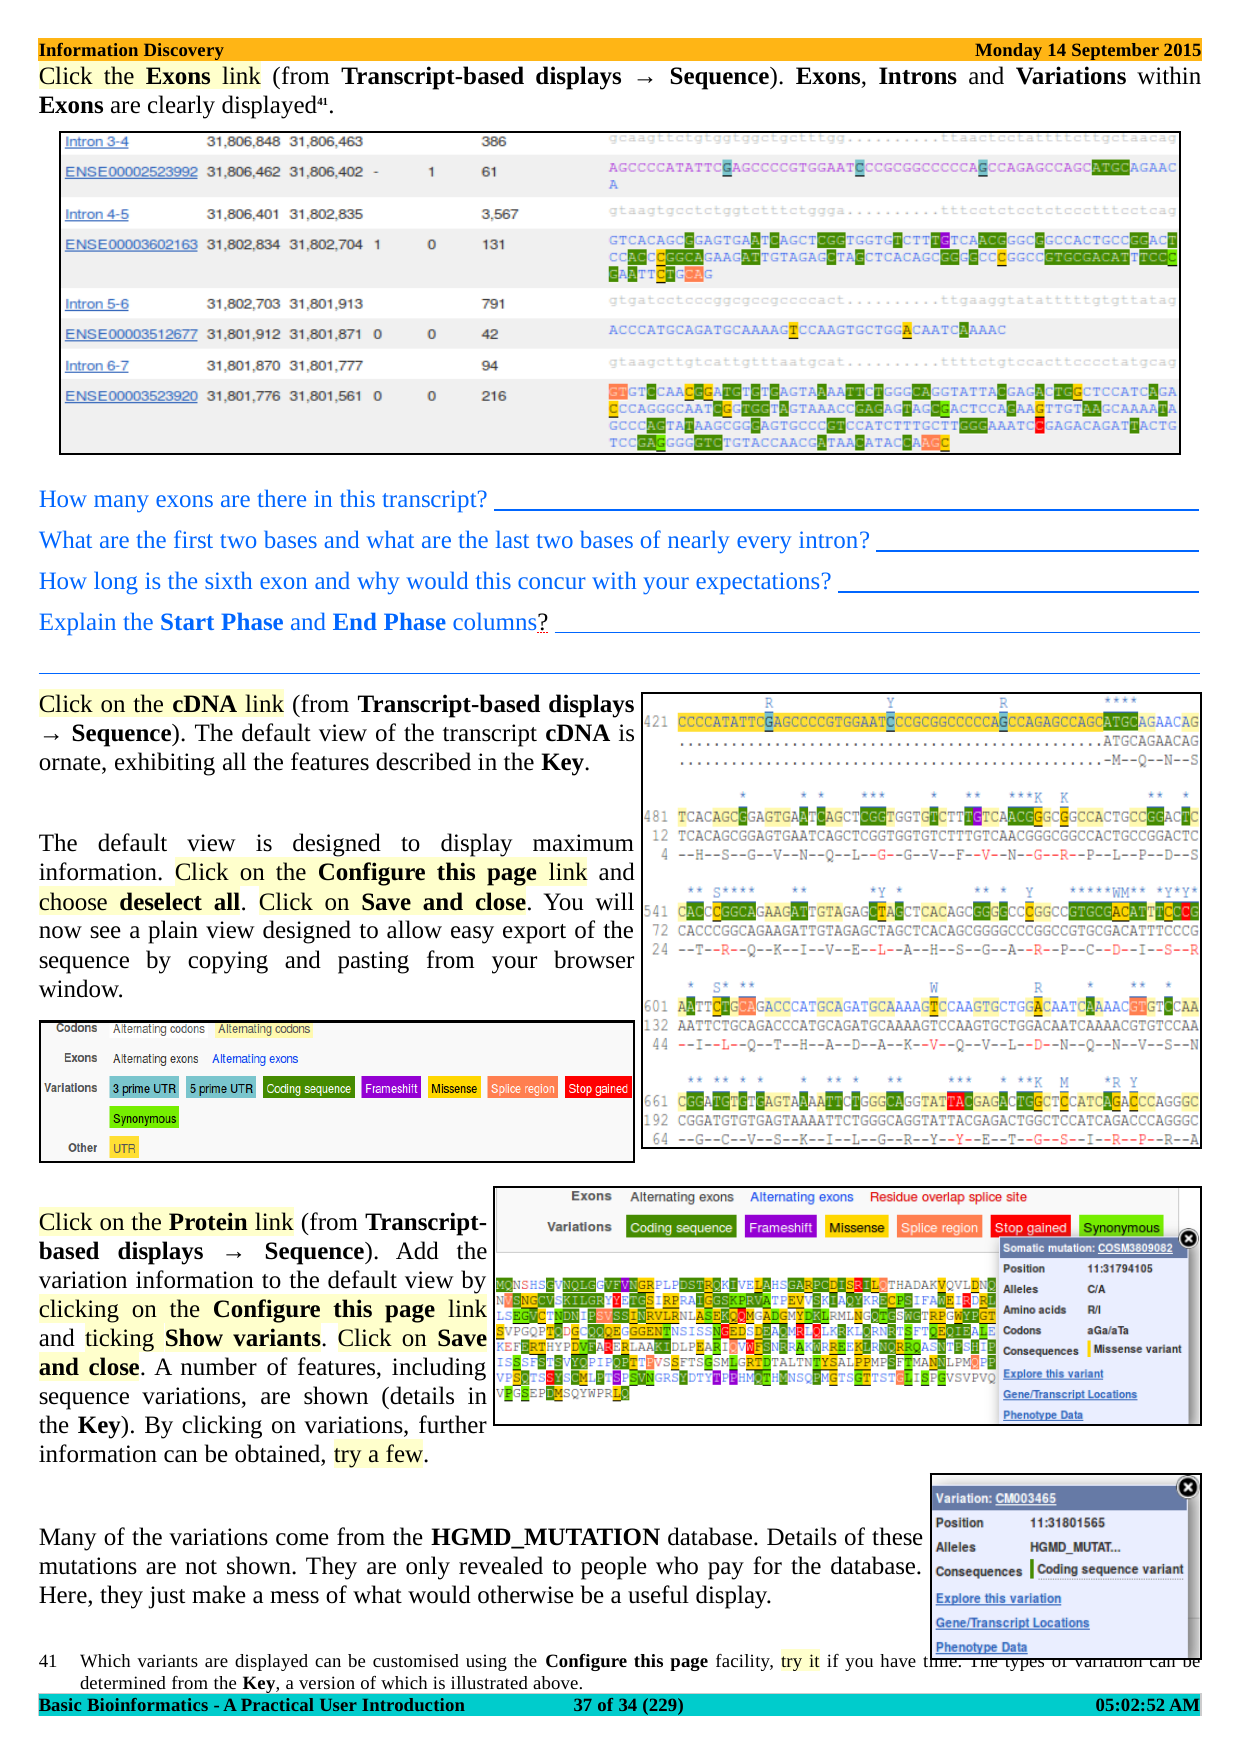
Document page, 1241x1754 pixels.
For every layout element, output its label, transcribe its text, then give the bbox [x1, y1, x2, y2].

picture [932, 1475, 1200, 1658]
text Click on the cDNA link (from Transcript-based displays → Sequence). The default view of the transcript cDNA is ornate, exhibiting all the features described in the Key. [38, 688, 1202, 776]
picture [495, 1188, 1200, 1424]
text Many of the variations come from the HGMD_MUTATION database. Details of these mutations are not shown. They are only revealed to people who pay for the database. Here, they just make a mess of what would otherwise be a useful display. [38, 1474, 930, 1660]
text Which variants are displayed can be customised using the Configure this page facility, try it if you have time. The types of variation can be determined from the Key, a version of which is illustrated above. [38, 1649, 1202, 1693]
text How long is the sixth exon and why would this concur with your expectations? [38, 566, 1202, 595]
text What are the first two bases and what are the last two bases of nearly every intron? [38, 525, 1202, 554]
picture [643, 694, 1200, 1147]
text Click on the Protein link (from Transcript-based displays → Sequence). Add the variation information to the default view by clicking on the Configure this page link and ticking Show variants. Click on Save and close. A number of features, including sequence variations, are shown (details in the Key). By clicking on variations, further information can be obtained, try a few. [38, 1207, 1202, 1468]
picture [41, 1023, 633, 1161]
text Click the Exons link (from Transcript-based displays → Sequence). Exons, Introns and Variations within Exons are clearly displayed. [38, 61, 1202, 119]
picture [61, 133, 1179, 453]
text The default view is designed to display maximum information. Click on the Configure this page link and choose deselect all. Click on Save and close. You will now see a plain view designed to allow easy export of the sequence by copying and pasting from your browser window. [38, 828, 641, 1003]
text How many exons are there in this transcript? [38, 142, 1202, 513]
text Explain the Start Phase and End Phase columns? [38, 607, 1202, 636]
